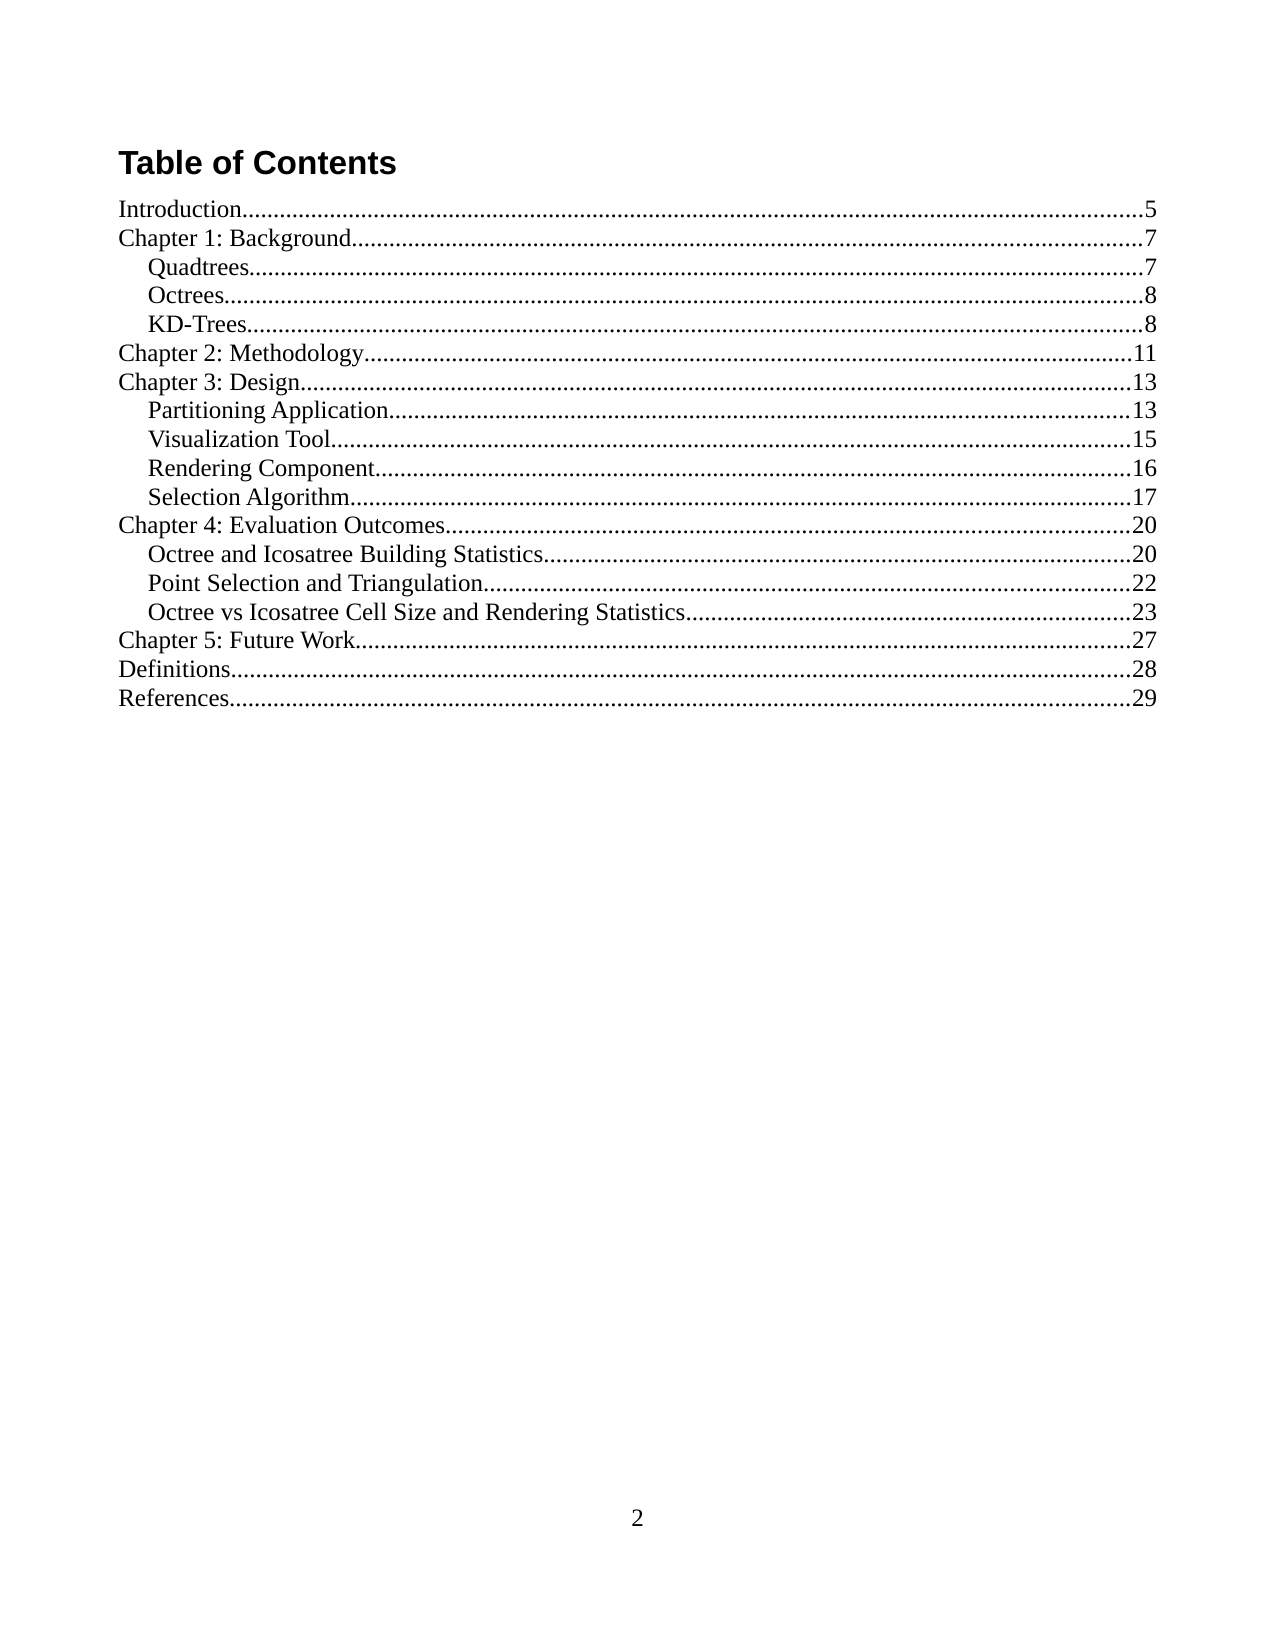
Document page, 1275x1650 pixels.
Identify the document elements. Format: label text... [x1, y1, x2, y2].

text Visualization Tool 15 [148, 424, 1157, 453]
text Chapter 3: Design 13 [118, 367, 1157, 395]
text Chapter 2: Methodology 11 [118, 338, 1157, 367]
subtitle Table of Contents [118, 143, 1157, 182]
text Chapter 4: Evaluation Outcomes 20 [118, 510, 1157, 539]
text Chapter 5: Future Work 27 [118, 625, 1157, 654]
text Selection Algorithm 17 [148, 482, 1157, 510]
text Octree vs Icosatree Cell Size and Rendering Statistics 23 [148, 597, 1157, 625]
text Octrees 8 [148, 280, 1157, 309]
text Chapter 1: Background 7 [118, 223, 1157, 252]
text KD-Trees 8 [148, 309, 1157, 338]
text Introduction 5 [118, 194, 1157, 223]
text Octree and Icosatree Building Statistics 20 [148, 539, 1157, 568]
text Quadtrees 7 [148, 252, 1157, 280]
text Partitioning Application 13 [148, 395, 1157, 424]
text References 29 [118, 683, 1157, 712]
text Rendering Component 16 [148, 453, 1157, 482]
text Point Selection and Triangulation 22 [148, 568, 1157, 597]
text Definitions 28 [118, 654, 1157, 683]
